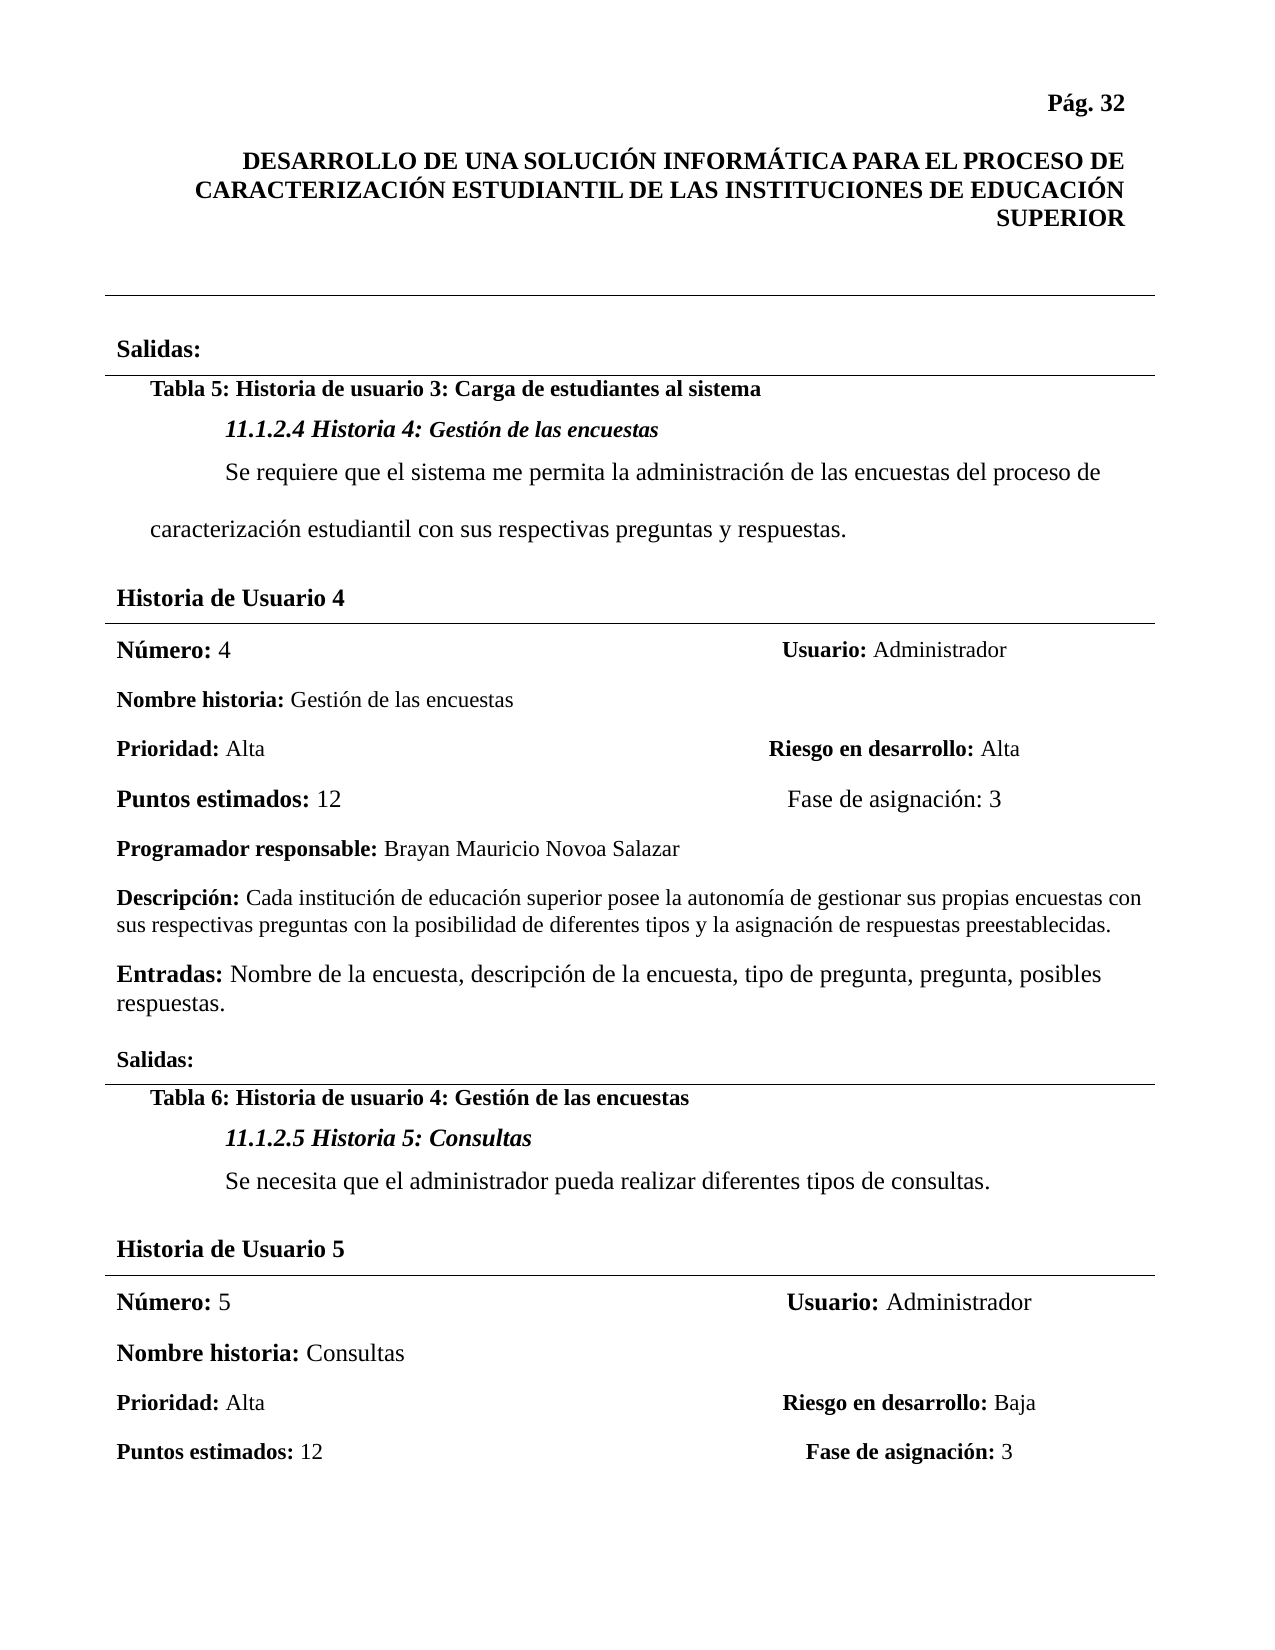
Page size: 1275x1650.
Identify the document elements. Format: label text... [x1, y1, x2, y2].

table_cell Fase de asignación: 3 [634, 773, 1155, 824]
text Tabla 5: Historia de usuario 3: Carga de estudiantes al sistema [150, 376, 1125, 402]
table_header Historia de Usuario 4 [105, 572, 1155, 623]
table_cell Puntos estimados: 12 [105, 773, 634, 824]
table_header Historia de Usuario 5 [105, 1223, 1155, 1274]
table_cell Número: 4 [105, 624, 634, 675]
table_cell Usuario: Administrador [634, 624, 1155, 675]
table_cell Usuario: Administrador [663, 1276, 1155, 1327]
table_cell Prioridad: Alta [105, 1378, 663, 1427]
text Se requiere que el sistema me permita la administración de las encuestas del proceso de caracterización estudiantil con sus respectivas preguntas y respuestas. [150, 457, 1125, 543]
subtitle 11.1.2.4 Historia 4: Gestión de las encuestas [150, 414, 1125, 442]
text Tabla 6: Historia de usuario 4: Gestión de las encuestas [150, 1085, 1125, 1111]
table_cell Número: 5 [105, 1276, 663, 1327]
table_cell Nombre historia: Consultas [105, 1327, 1155, 1378]
subtitle 11.1.2.5 Historia 5: Consultas [150, 1123, 1125, 1151]
text Se necesita que el administrador pueda realizar diferentes tipos de consultas. [150, 1166, 1125, 1194]
table_cell Fase de asignación: 3 [663, 1427, 1155, 1476]
table_cell Prioridad: Alta [105, 724, 634, 773]
table_cell Puntos estimados: 12 [105, 1427, 663, 1476]
table_cell Riesgo en desarrollo: Alta [634, 724, 1155, 773]
table_cell Programador responsable: Brayan Mauricio Novoa Salazar [105, 824, 1155, 873]
table_cell Descripción: Cada institución de educación superior posee la autonomía de gestionar sus propias encuestas con sus respectivas preguntas con la posibilidad de diferentes tipos y la asignación de respuestas preestablecidas. [105, 873, 1155, 948]
table_cell Salidas: [105, 296, 1155, 374]
table_cell Nombre historia: Gestión de las encuestas [105, 675, 1155, 724]
table_cell Riesgo en desarrollo: Baja [663, 1378, 1155, 1427]
table_cell Entradas: Nombre de la encuesta, descripción de la encuesta, tipo de pregunta, pregunta, posibles respuestas. Salidas: [105, 948, 1155, 1083]
